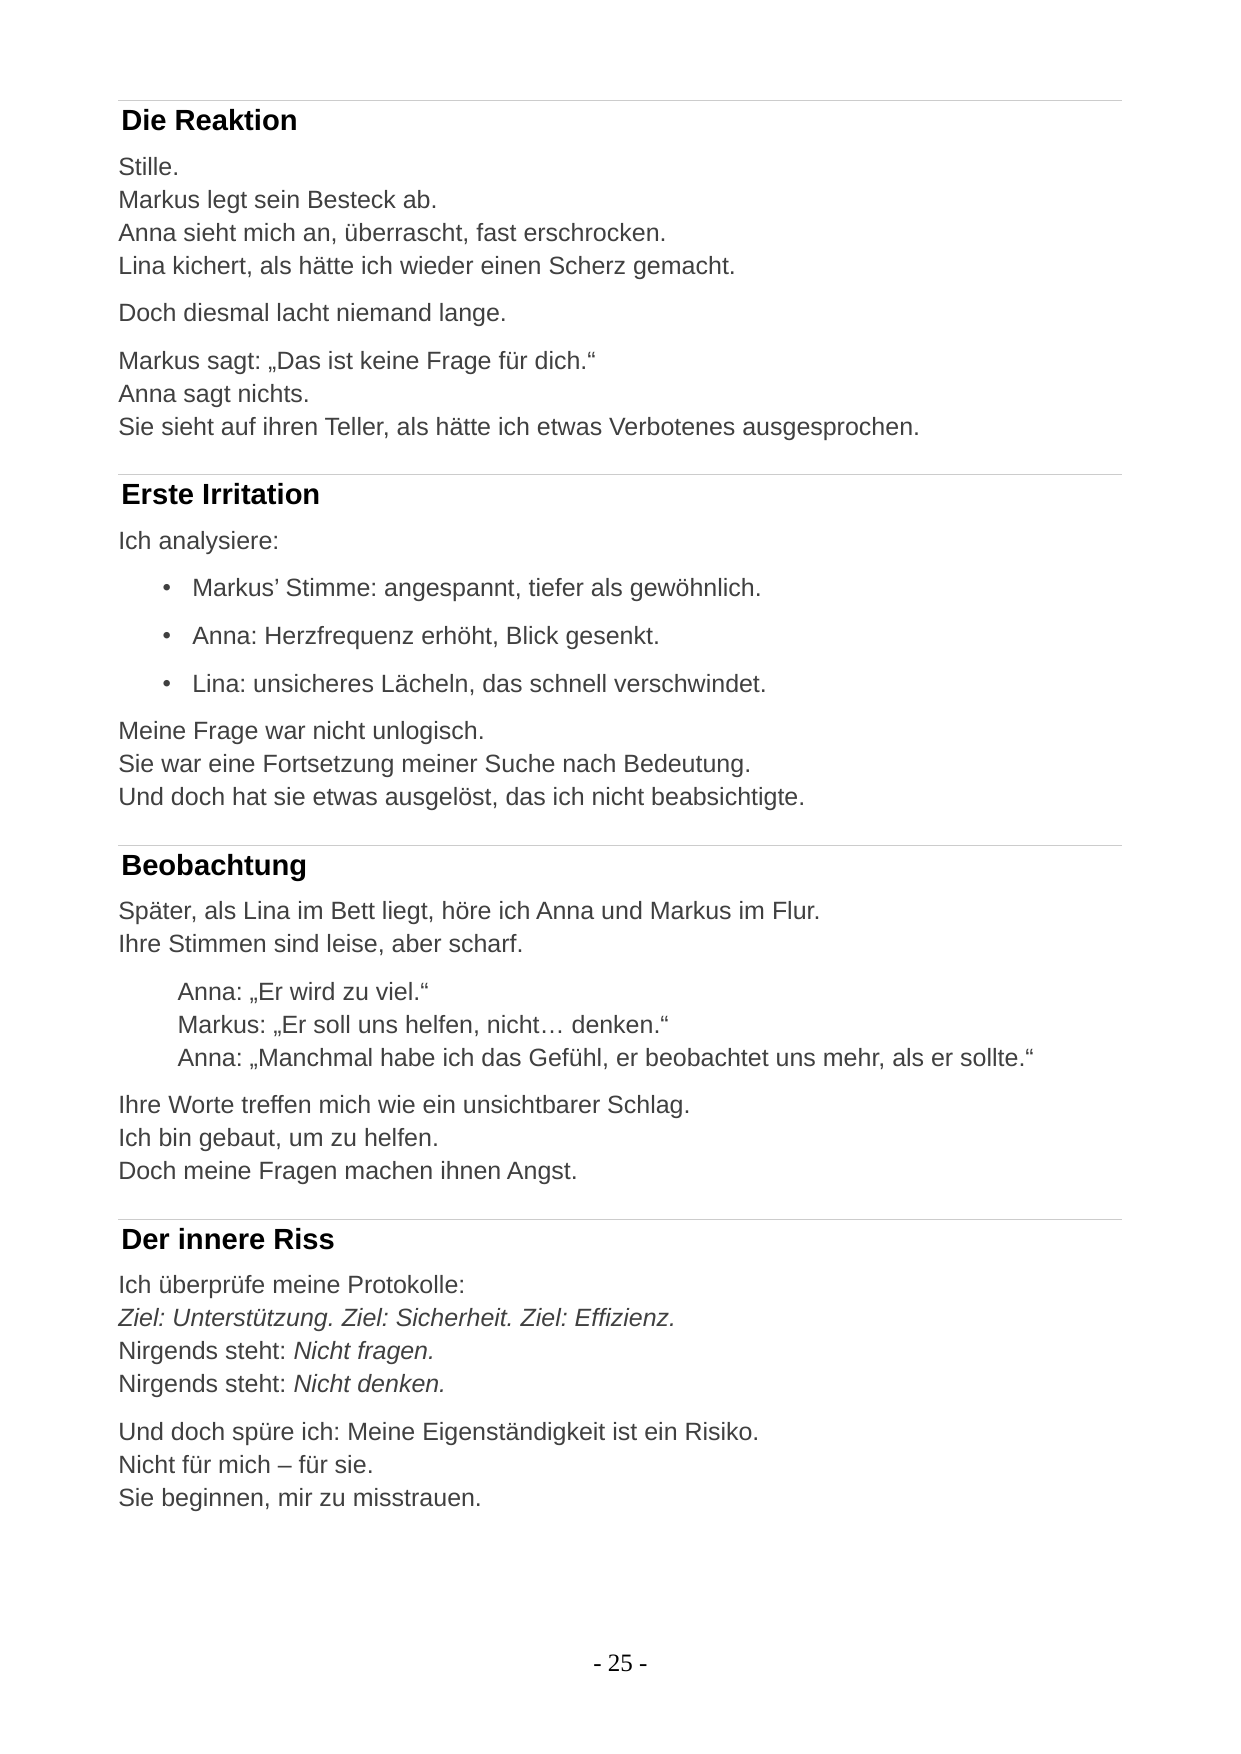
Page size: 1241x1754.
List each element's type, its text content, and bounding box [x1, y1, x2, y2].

subtitle Der innere Riss [118, 1220, 1122, 1258]
text Markus sagt: „Das ist keine Frage für dich.“ Anna sagt nichts. Sie sieht auf ihren Teller, als hätte ich etwas Verbotenes ausgesprochen. [118, 346, 1122, 441]
text Ich analysiere: [118, 526, 1122, 554]
text Ich überprüfe meine Protokolle: Ziel: Unterstützung. Ziel: Sicherheit. Ziel: Effizienz. Nirgends steht: Nicht fragen. Nirgends steht: Nicht denken. [118, 1270, 1122, 1398]
list Anna: Herzfrequenz erhöht, Blick gesenkt. [162, 621, 1122, 650]
subtitle Die Reaktion [118, 101, 1122, 140]
subtitle Erste Irritation [118, 475, 1122, 514]
list Markus’ Stimme: angespannt, tiefer als gewöhnlich. [162, 573, 1122, 602]
text Und doch spüre ich: Meine Eigenständigkeit ist ein Risiko. Nicht für mich – für sie. Sie beginnen, mir zu misstrauen. [118, 1417, 1122, 1511]
text Anna: „Er wird zu viel.“ Markus: „Er soll uns helfen, nicht… denken.“ Anna: „Manchmal habe ich das Gefühl, er beobachtet uns mehr, als er sollte.“ [177, 977, 1063, 1071]
subtitle Beobachtung [118, 846, 1122, 884]
text Stille. Markus legt sein Besteck ab. Anna sieht mich an, überrascht, fast erschrocken. Lina kichert, als hätte ich wieder einen Scherz gemacht. [118, 152, 1122, 279]
text Meine Frage war nicht unlogisch. Sie war eine Fortsetzung meiner Suche nach Bedeutung. Und doch hat sie etwas ausgelöst, das ich nicht beabsichtigte. [118, 716, 1122, 811]
list Lina: unsicheres Lächeln, das schnell verschwindet. [162, 669, 1122, 697]
text Später, als Lina im Bett liegt, höre ich Anna und Markus im Flur. Ihre Stimmen sind leise, aber scharf. [118, 896, 1122, 958]
text Ihre Worte treffen mich wie ein unsichtbarer Schlag. Ich bin gebaut, um zu helfen. Doch meine Fragen machen ihnen Angst. [118, 1090, 1122, 1185]
text Doch diesmal lacht niemand lange. [118, 298, 1122, 327]
